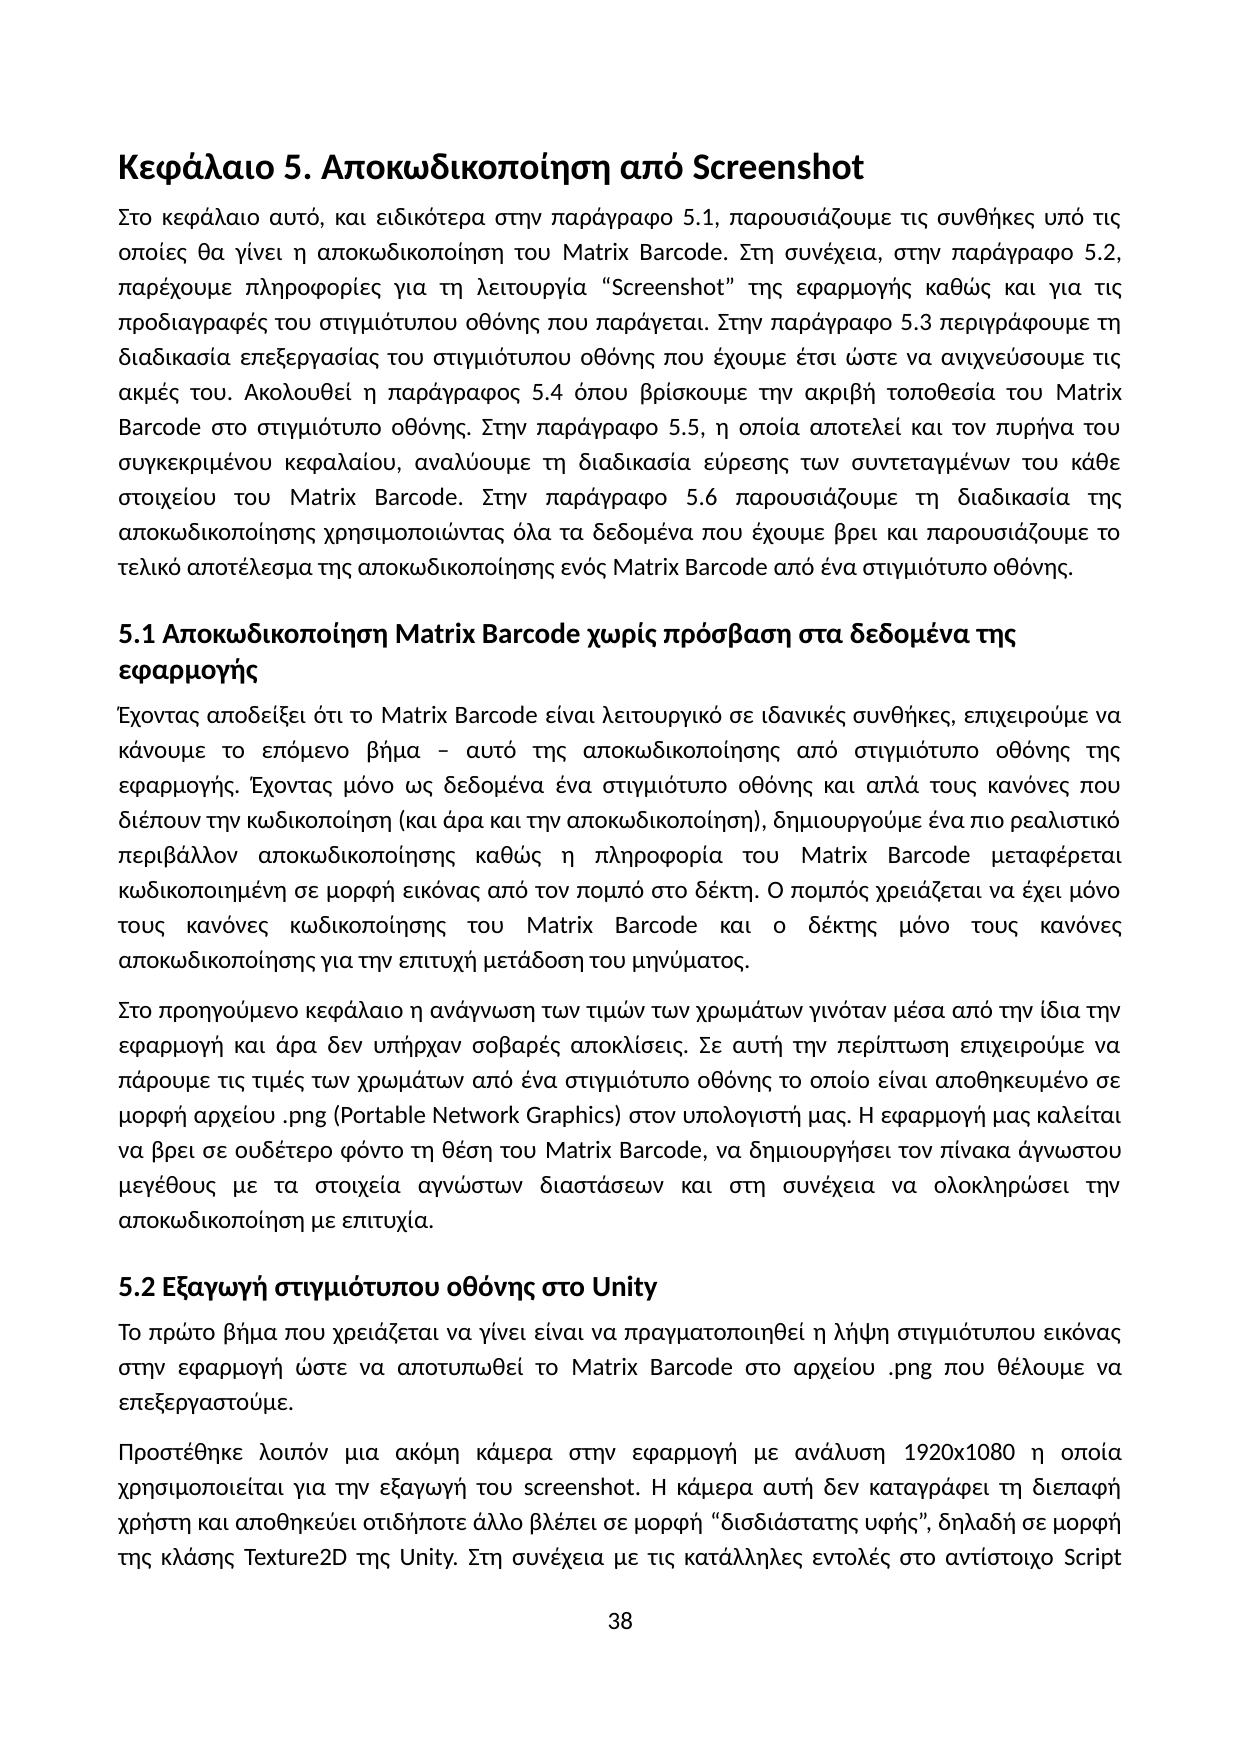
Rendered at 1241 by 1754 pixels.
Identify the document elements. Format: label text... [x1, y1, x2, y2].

subtitle 5.2 Εξαγωγή στιγμιότυπου οθόνης στο Unity [118, 1268, 1122, 1304]
text Το πρώτο βήμα που χρειάζεται να γίνει είναι να πραγματοποιηθεί η λήψη στιγμιότυπου εικόνας στην εφαρμογή ώστε να αποτυπωθεί το Matrix Barcode στο αρχείου .png που θέλουμε να επεξεργαστούμε. [118, 1316, 1122, 1417]
subtitle Κεφάλαιο 5. Αποκωδικοποίηση από Screenshot [118, 143, 1122, 189]
subtitle 5.1 Αποκωδικοποίηση Matrix Barcode χωρίς πρόσβαση στα δεδομένα της εφαρμογής [118, 616, 1122, 687]
text Προστέθηκε λοιπόν μια ακόμη κάμερα στην εφαρμογή με ανάλυση 1920x1080 η οποία χρησιμοποιείται για την εξαγωγή του screenshot. Η κάμερα αυτή δεν καταγράφει τη διεπαφή χρήστη και αποθηκεύει οτιδήποτε άλλο βλέπει σε μορφή “δισδιάστατης υφής”, δηλαδή σε μορφή της κλάσης Texture2D της Unity. Στη συνέχεια με τις κατάλληλες εντολές στο αντίστοιχο Script [118, 1436, 1122, 1571]
text Στο προηγούμενο κεφάλαιο η ανάγνωση των τιμών των χρωμάτων γινόταν μέσα από την ίδια την εφαρμογή και άρα δεν υπήρχαν σοβαρές αποκλίσεις. Σε αυτή την περίπτωση επιχειρούμε να πάρουμε τις τιμές των χρωμάτων από ένα στιγμιότυπο οθόνης το οποίο είναι αποθηκευμένο σε μορφή αρχείου .png (Portable Network Graphics) στον υπολογιστή μας. Η εφαρμογή μας καλείται να βρει σε ουδέτερο φόντο τη θέση του Matrix Barcode, να δημιουργήσει τον πίνακα άγνωστου μεγέθους με τα στοιχεία αγνώστων διαστάσεων και στη συνέχεια να ολοκληρώσει την αποκωδικοποίηση με επιτυχία. [118, 994, 1122, 1234]
text Στο κεφάλαιο αυτό, και ειδικότερα στην παράγραφο 5.1, παρουσιάζουμε τις συνθήκες υπό τις οποίες θα γίνει η αποκωδικοποίηση του Matrix Barcode. Στη συνέχεια, στην παράγραφο 5.2, παρέχουμε πληροφορίες για τη λειτουργία “Screenshot” της εφαρμογής καθώς και για τις προδιαγραφές του στιγμιότυπου οθόνης που παράγεται. Στην παράγραφο 5.3 περιγράφουμε τη διαδικασία επεξεργασίας του στιγμιότυπου οθόνης που έχουμε έτσι ώστε να ανιχνεύσουμε τις ακμές του. Ακολουθεί η παράγραφος 5.4 όπου βρίσκουμε την ακριβή τοποθεσία του Matrix Barcode στο στιγμιότυπο οθόνης. Στην παράγραφο 5.5, η οποία αποτελεί και τον πυρήνα του συγκεκριμένου κεφαλαίου, αναλύουμε τη διαδικασία εύρεσης των συντεταγμένων του κάθε στοιχείου του Matrix Barcode. Στην παράγραφο 5.6 παρουσιάζουμε τη διαδικασία της αποκωδικοποίησης χρησιμοποιώντας όλα τα δεδομένα που έχουμε βρει και παρουσιάζουμε το τελικό αποτέλεσμα της αποκωδικοποίησης ενός Matrix Barcode από ένα στιγμιότυπο οθόνης. [118, 201, 1122, 582]
text Έχοντας αποδείξει ότι το Matrix Barcode είναι λειτουργικό σε ιδανικές συνθήκες, επιχειρούμε να κάνουμε το επόμενο βήμα – αυτό της αποκωδικοποίησης από στιγμιότυπο οθόνης της εφαρμογής. Έχοντας μόνο ως δεδομένα ένα στιγμιότυπο οθόνης και απλά τους κανόνες που διέπουν την κωδικοποίηση (και άρα και την αποκωδικοποίηση), δημιουργούμε ένα πιο ρεαλιστικό περιβάλλον αποκωδικοποίησης καθώς η πληροφορία του Matrix Barcode μεταφέρεται κωδικοποιημένη σε μορφή εικόνας από τον πομπό στο δέκτη. Ο πομπός χρειάζεται να έχει μόνο τους κανόνες κωδικοποίησης του Matrix Barcode και ο δέκτης μόνο τους κανόνες αποκωδικοποίησης για την επιτυχή μετάδοση του μηνύματος. [118, 699, 1122, 975]
